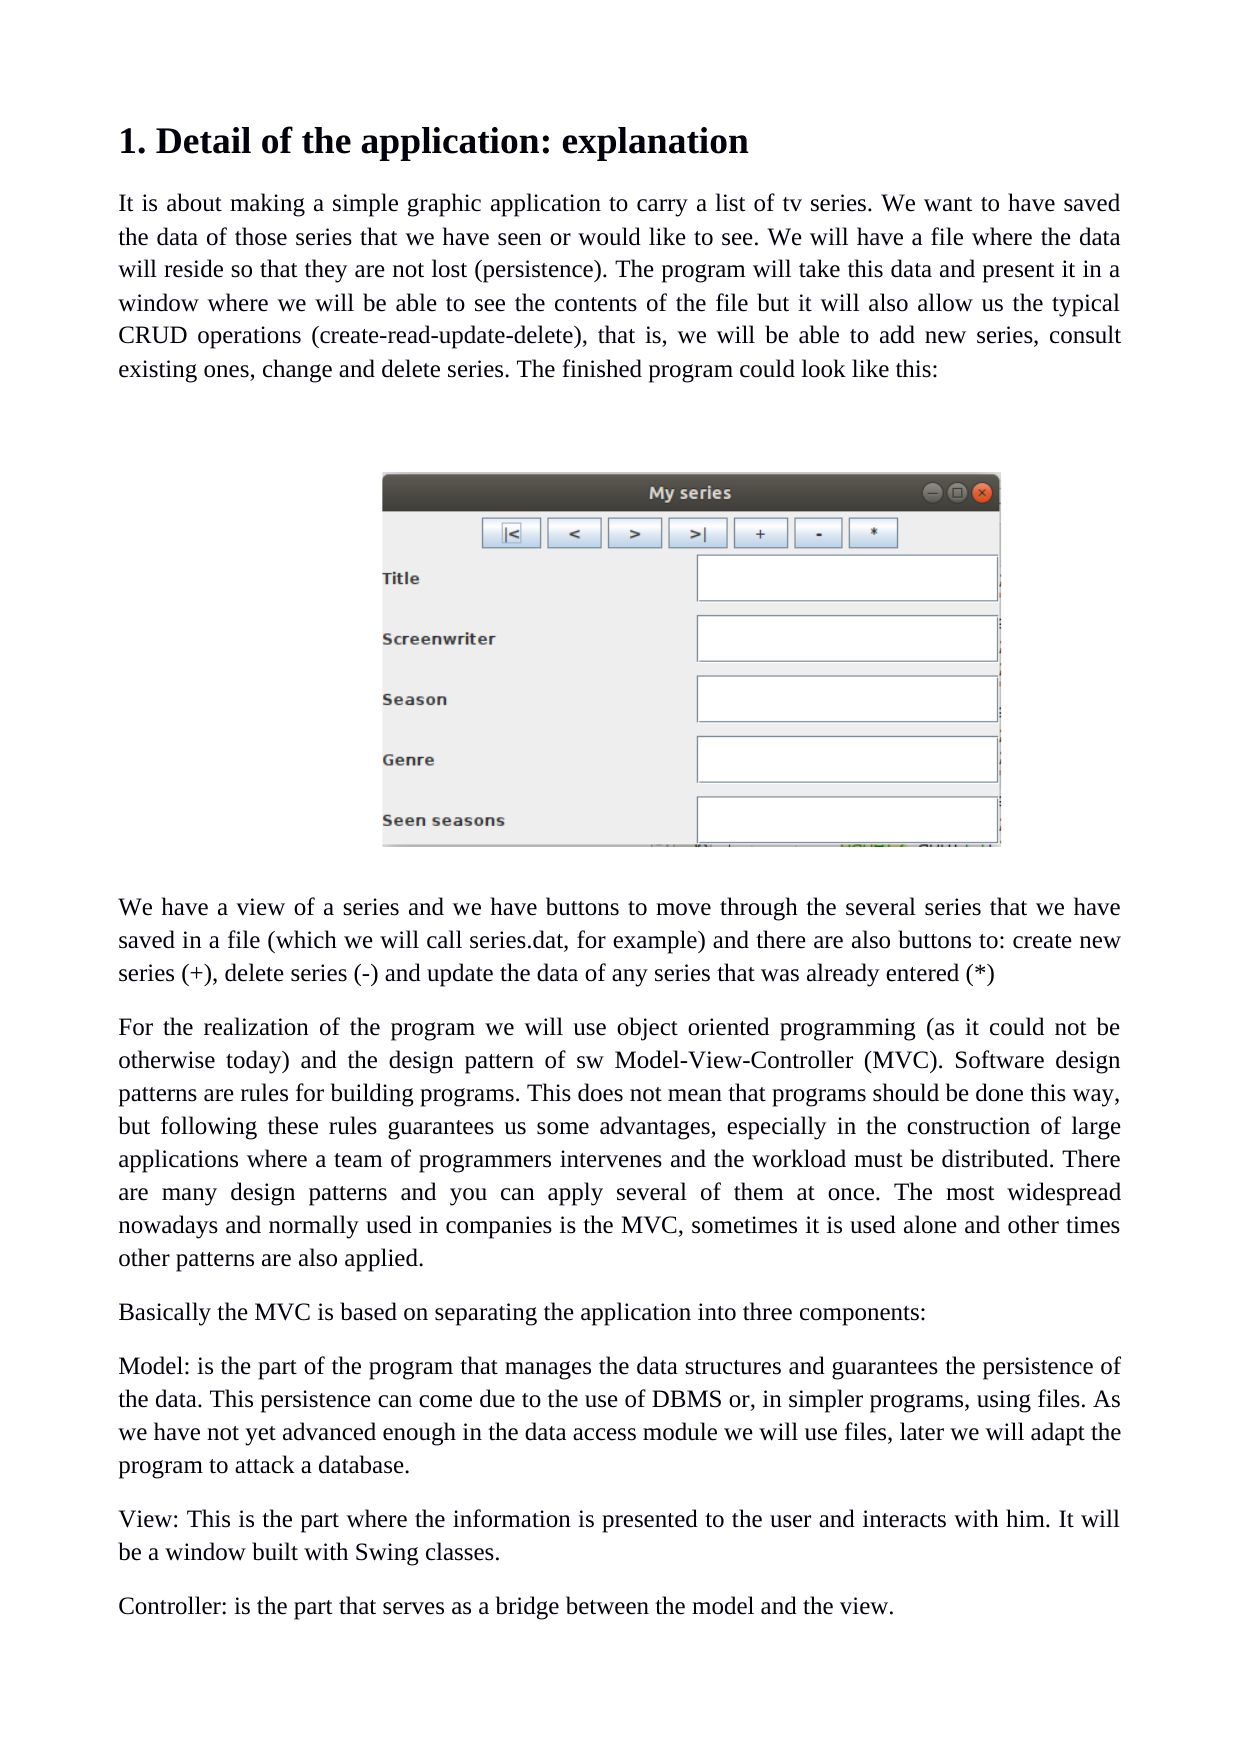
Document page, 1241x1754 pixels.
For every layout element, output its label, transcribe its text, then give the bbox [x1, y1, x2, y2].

text View: This is the part where the information is presented to the user and interacts with him. It will be a window built with Swing classes. [118, 1504, 1122, 1566]
text 1. Detail of the application: explanation [118, 118, 1122, 161]
text Controller: is the part that serves as a bridge between the model and the view. [118, 1591, 1122, 1619]
text It is about making a simple graphic application to carry a list of tv series. We want to have saved the data of those series that we have seen or would like to see. We will have a file where the data will reside so that they are not lost (persistence). The program will take this data and present it in a window where we will be able to see the contents of the file but it will also allow us the typical CRUD operations (create-read-update-delete), that is, we will be able to add new series, consult existing ones, change and delete series. The finished program could look like this: [118, 188, 1122, 382]
text Model: is the part of the program that manages the data structures and guarantees the persistence of the data. This persistence can come due to the use of DBMS or, in simpler programs, using files. As we have not yet advanced enough in the data access module we will use files, later we will adapt the program to attack a database. [118, 1351, 1122, 1479]
text Basically the MVC is based on separating the application into three components: [118, 1297, 1122, 1326]
picture [382, 472, 1002, 847]
text We have a view of a series and we have buttons to move through the several series that we have saved in a file (which we will call series.dat, for example) and there are also buttons to: create new series (+), delete series (-) and update the data of any series that was already entered (*) [118, 892, 1122, 987]
text For the realization of the program we will use object oriented programming (as it could not be otherwise today) and the design pattern of sw Model-View-Controller (MVC). Software design patterns are rules for building programs. This does not mean that programs should be done this way, but following these rules guarantees us some advantages, especially in the construction of large applications where a team of programmers intervenes and the workload must be distributed. There are many design patterns and you can apply several of them at once. The most widespread nowadays and normally used in companies is the MVC, sometimes it is used alone and other times other patterns are also applied. [118, 1012, 1122, 1272]
